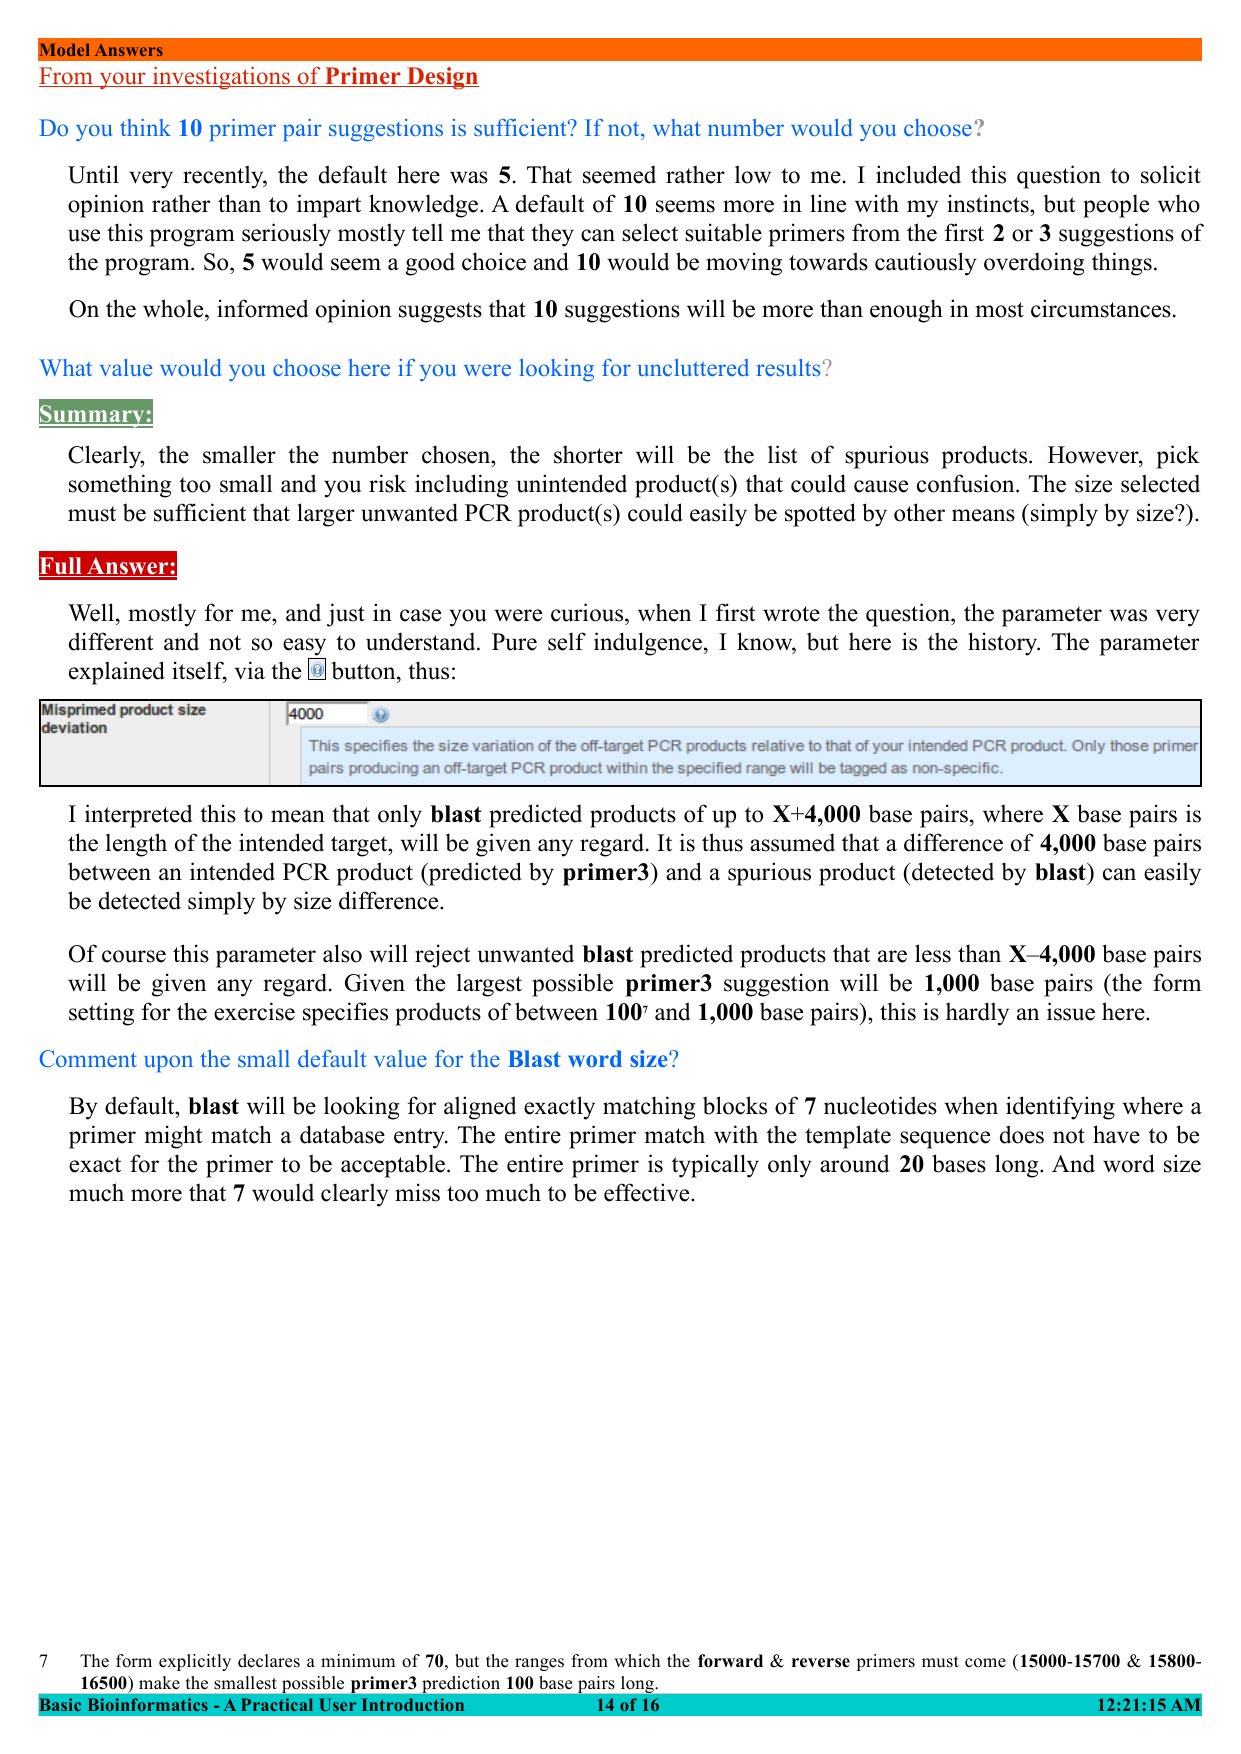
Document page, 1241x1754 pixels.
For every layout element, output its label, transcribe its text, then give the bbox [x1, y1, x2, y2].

text The form explicitly declares a minimum of 70, but the ranges from which the forward & reverse primers must come (15000-15700 & 15800-16500) make the smallest possible primer3 prediction 100 base pairs long. [38, 1649, 1202, 1693]
text What value would you choose here if you were looking for uncluttered results? [38, 352, 1202, 381]
text By default, blast will be looking for aligned exactly matching blocks of 7 nucleotides when identifying where a primer might match a database entry. The entire primer match with the template sequence does not have to be exact for the primer to be acceptable. The entire primer is typically only around 20 bases long. And word size much more that 7 would clearly miss too much to be effective. [69, 1091, 1202, 1207]
text Well, mostly for me, and just in case you were curious, when I first wrote the question, the parameter was very different and not so easy to understand. Pure self indulgence, I know, but here is the history. The parameter explained itself, via thebutton, thus: [68, 598, 1202, 685]
text Do you think 10 primer pair suggestions is sufficient? If not, what number would you choose? [38, 113, 1202, 142]
picture [41, 701, 1200, 785]
text Full Answer: [38, 551, 1202, 580]
text Clearly, the smaller the number chosen, the shorter will be the list of spurious products. However, pick something too small and you risk including unintended product(s) that could cause confusion. The size selected must be sufficient that larger unwanted PCR product(s) could easily be spotted by other means (simply by size?). [68, 440, 1202, 527]
text Of course this parameter also will reject unwanted blast predicted products that are less than X–4,000 base pairs will be given any regard. Given the largest possible primer3 suggestion will be 1,000 base pairs (the form setting for the exercise specifies products of between 100 and 1,000 base pairs), this is hardly an issue here. [68, 939, 1202, 1026]
text I interpreted this to mean that only blast predicted products of up to X+4,000 base pairs, where X base pairs is the length of the intended target, will be given any regard. It is thus assumed that a difference of 4,000 base pairs between an intended PCR product (predicted by primer3) and a spurious product (detected by blast) can easily be detected simply by size difference. [68, 787, 1202, 915]
text Until very recently, the default here was 5. That seemed rather low to me. I included this question to solicit opinion rather than to impart knowledge. A default of 10 seems more in line with my instincts, but people who use this program seriously mostly tell me that they can select suitable primers from the first 2 or 3 suggestions of the program. So, 5 would seem a good choice and 10 would be moving towards cautiously overdoing things. [68, 160, 1202, 276]
text From your investigations of Primer Design [38, 61, 1202, 89]
text Comment upon the small default value for the Blast word size? [38, 1044, 1202, 1073]
text On the whole, informed opinion suggests that 10 suggestions will be more than enough in most circumstances. [69, 294, 1202, 323]
picture [309, 659, 325, 679]
text Summary: [38, 399, 1202, 428]
